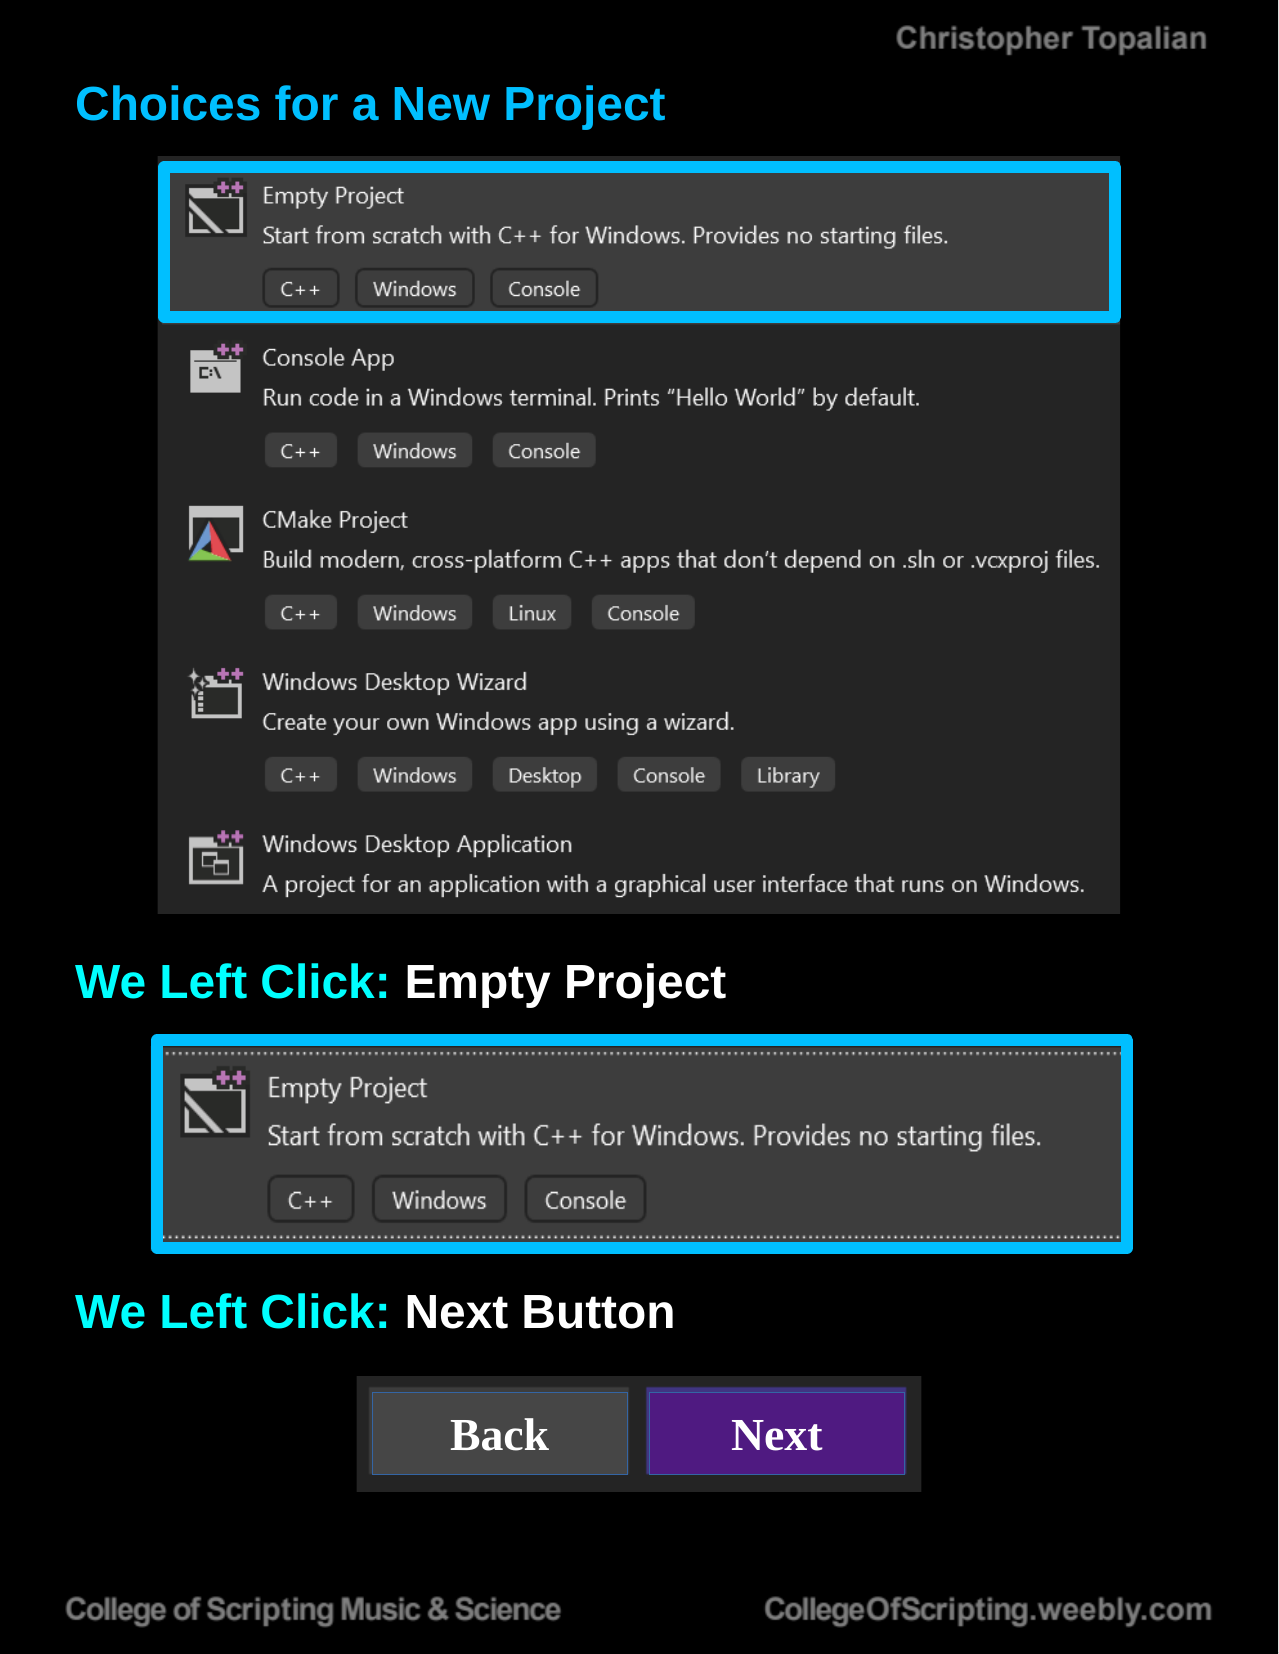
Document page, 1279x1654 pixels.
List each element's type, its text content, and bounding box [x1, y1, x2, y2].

picture [164, 1047, 1120, 1241]
text We Left Click: Next Button [75, 1284, 1203, 1339]
subtitle Choices for a New Project [75, 75, 1203, 130]
picture [171, 174, 1108, 310]
picture [157, 320, 1121, 914]
picture [356, 1376, 922, 1492]
text We Left Click: Empty Project [75, 953, 1203, 1008]
picture [157, 156, 1121, 164]
